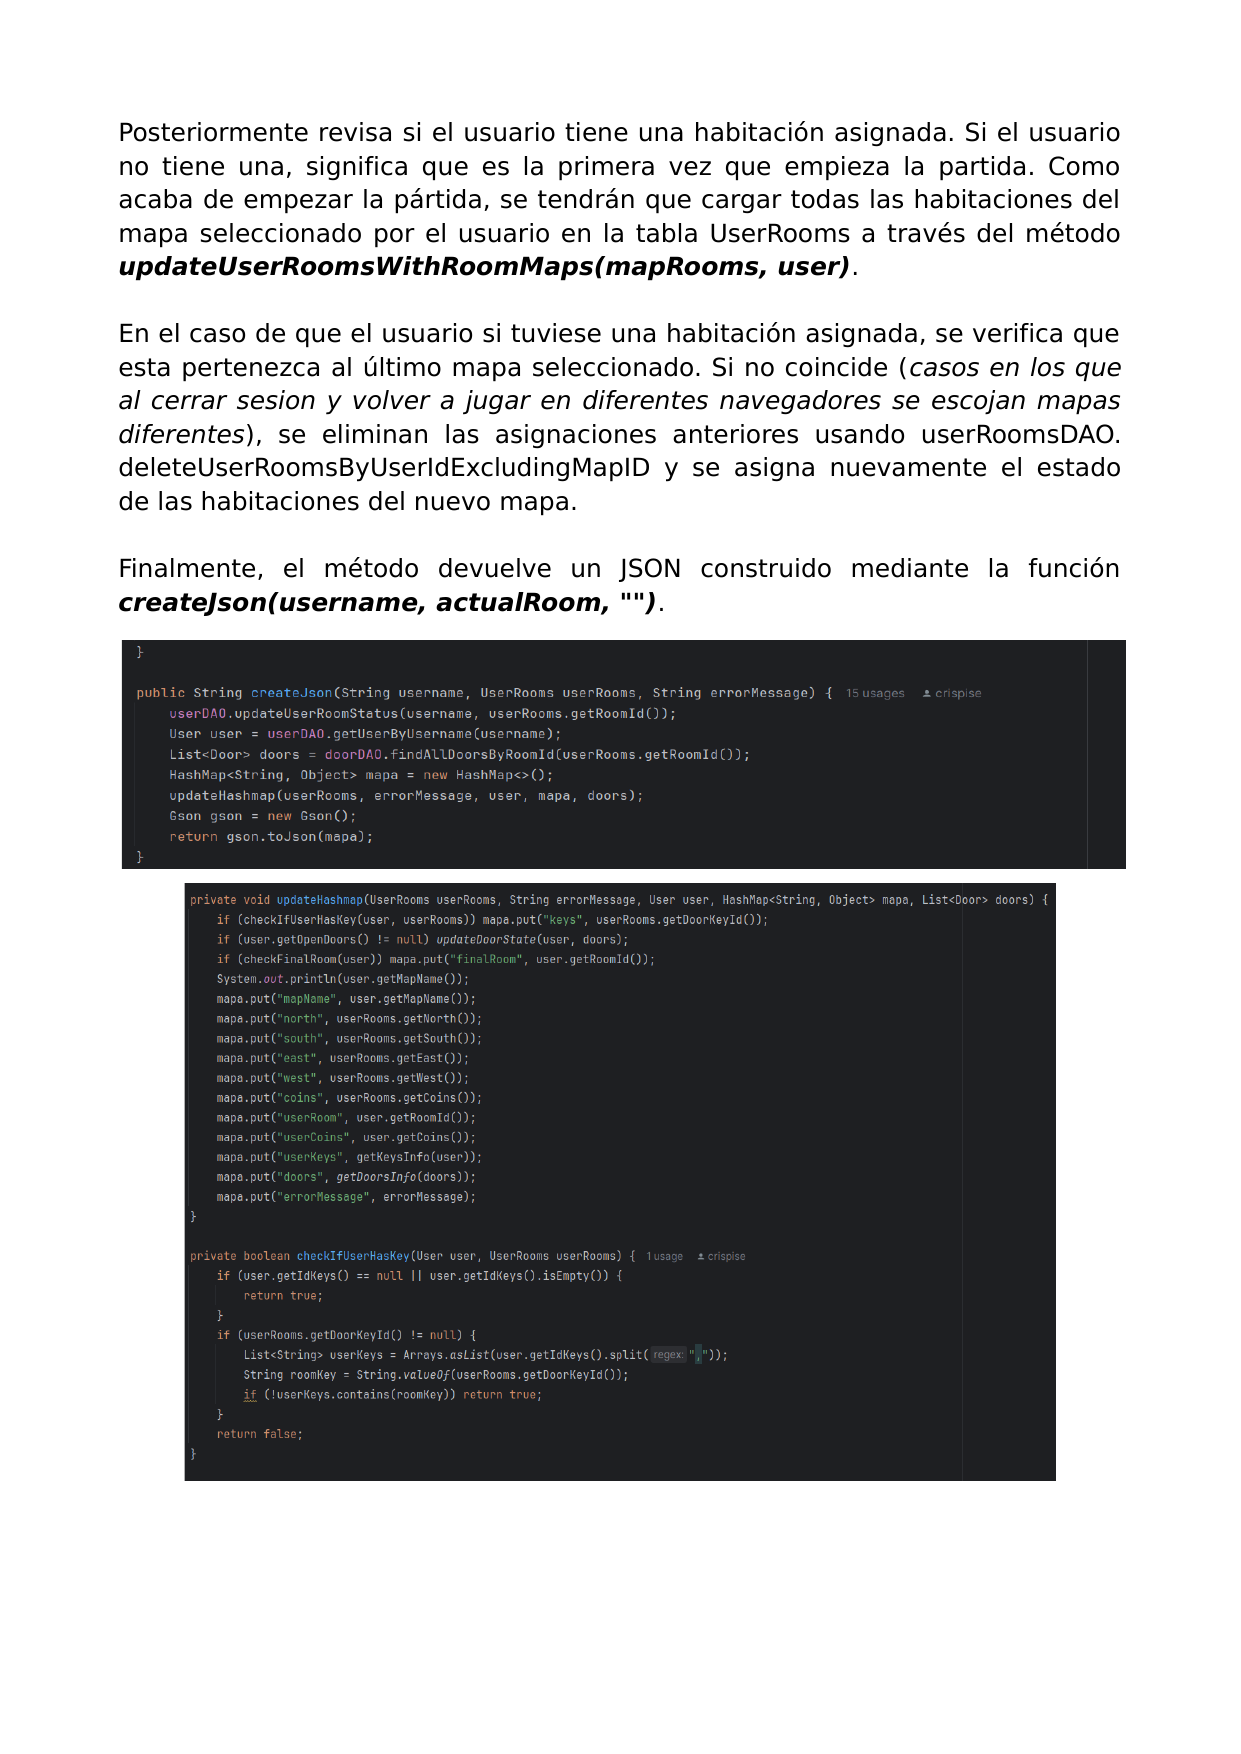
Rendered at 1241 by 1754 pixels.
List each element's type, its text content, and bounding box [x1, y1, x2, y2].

picture [121, 640, 1126, 869]
text Posteriormente revisa si el usuario tiene una habitación asignada. Si el usuario no tiene una, significa que es la primera vez que empieza la partida. Como acaba de empezar la pártida, se tendrán que cargar todas las habitaciones del mapa seleccionado por el usuario en la tabla UserRooms a través del método updateUserRoomsWithRoomMaps(mapRooms, user). [118, 118, 1122, 281]
text Finalmente, el método devuelve un JSON construido mediante la función createJson(username, actualRoom, ""). [118, 554, 1122, 617]
picture [184, 883, 1056, 1481]
text En el caso de que el usuario si tuviese una habitación asignada, se verifica que esta pertenezca al último mapa seleccionado. Si no coincide (casos en los que al cerrar sesion y volver a jugar en diferentes navegadores se escojan mapas diferentes), se eliminan las asignaciones anteriores usando userRoomsDAO. deleteUserRoomsByUserIdExcludingMapID y se asigna nuevamente el estado de las habitaciones del nuevo mapa. [118, 319, 1122, 516]
